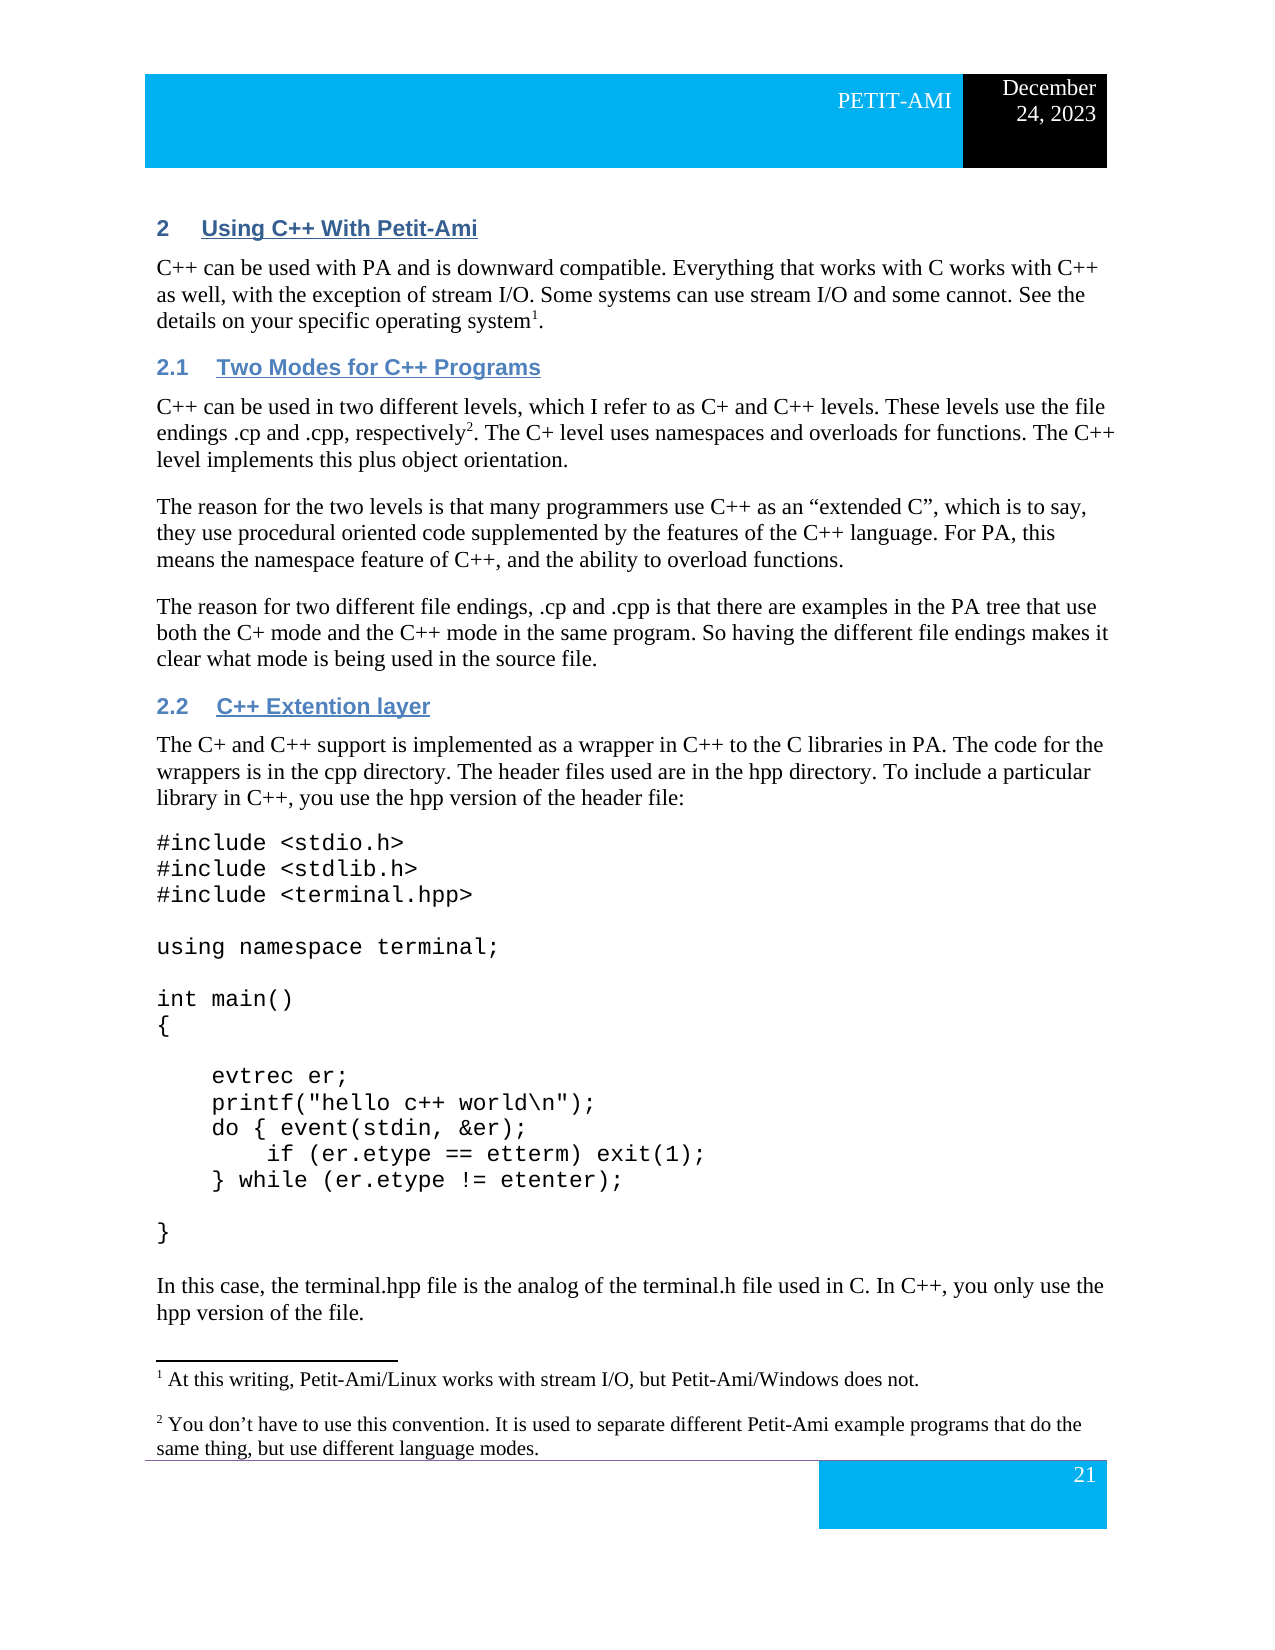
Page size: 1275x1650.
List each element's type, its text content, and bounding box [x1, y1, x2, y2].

text The reason for two different file endings, .cp and .cpp is that there are examples in the PA tree that use both the C+ mode and the C++ mode in the same program. So having the different file endings makes it clear what mode is being used in the source file. [156, 593, 1118, 672]
text At this writing, Petit-Ami/Linux works with stream I/O, but Petit-Ami/Windows does not. [156, 1367, 1118, 1391]
text int main() [156, 987, 1118, 1013]
text The C+ and C++ support is implemented as a wrapper in C++ to the C libraries in PA. The code for the wrappers is in the cpp directory. The header files used are in the hpp directory. To include a particular library in C++, you use the hpp version of the header file: [156, 732, 1118, 811]
text You don’t have to use this convention. It is used to separate different Petit-Ami example programs that do the same thing, but use different language modes. [156, 1412, 1118, 1460]
text In this case, the terminal.hpp file is the analog of the terminal.h file used in C. In C++, you only use the hpp version of the file. [156, 1272, 1118, 1325]
text C++ can be used with PA and is downward compatible. Everything that works with C works with C++ as well, with the exception of stream I/O. Some systems can use stream I/O and some cannot. See the details on your specific operating system. [156, 254, 1118, 333]
text #include <terminal.hpp> [156, 883, 1118, 909]
text #include <stdlib.h> [156, 857, 1118, 883]
text evtrec er; [156, 1065, 1118, 1091]
text do { event(stdin, &er); [156, 1117, 1118, 1143]
text if (er.etype == etterm) exit(1); [156, 1143, 1118, 1169]
text C++ can be used in two different levels, which I refer to as C+ and C++ levels. These levels use the file endings .cp and .cpp, respectively. The C+ level uses namespaces and overloads for functions. The C++ level implements this plus object orientation. [156, 393, 1118, 472]
subtitle Using C++ With Petit-Ami [156, 215, 1118, 242]
subtitle C++ Extention layer [156, 693, 1118, 719]
text printf("hello c++ world\n"); [156, 1091, 1118, 1117]
text } [156, 1221, 1118, 1246]
text #include <stdio.h> [156, 831, 1118, 857]
text } while (er.etype != etenter); [156, 1169, 1118, 1194]
subtitle Two Modes for C++ Programs [156, 354, 1118, 381]
text { [156, 1013, 1118, 1039]
text The reason for the two levels is that many programmers use C++ as an “extended C”, which is to say, they use procedural oriented code supplemented by the features of the C++ language. For PA, this means the namespace feature of C++, and the ability to overload functions. [156, 493, 1118, 572]
text using namespace terminal; [156, 935, 1118, 961]
